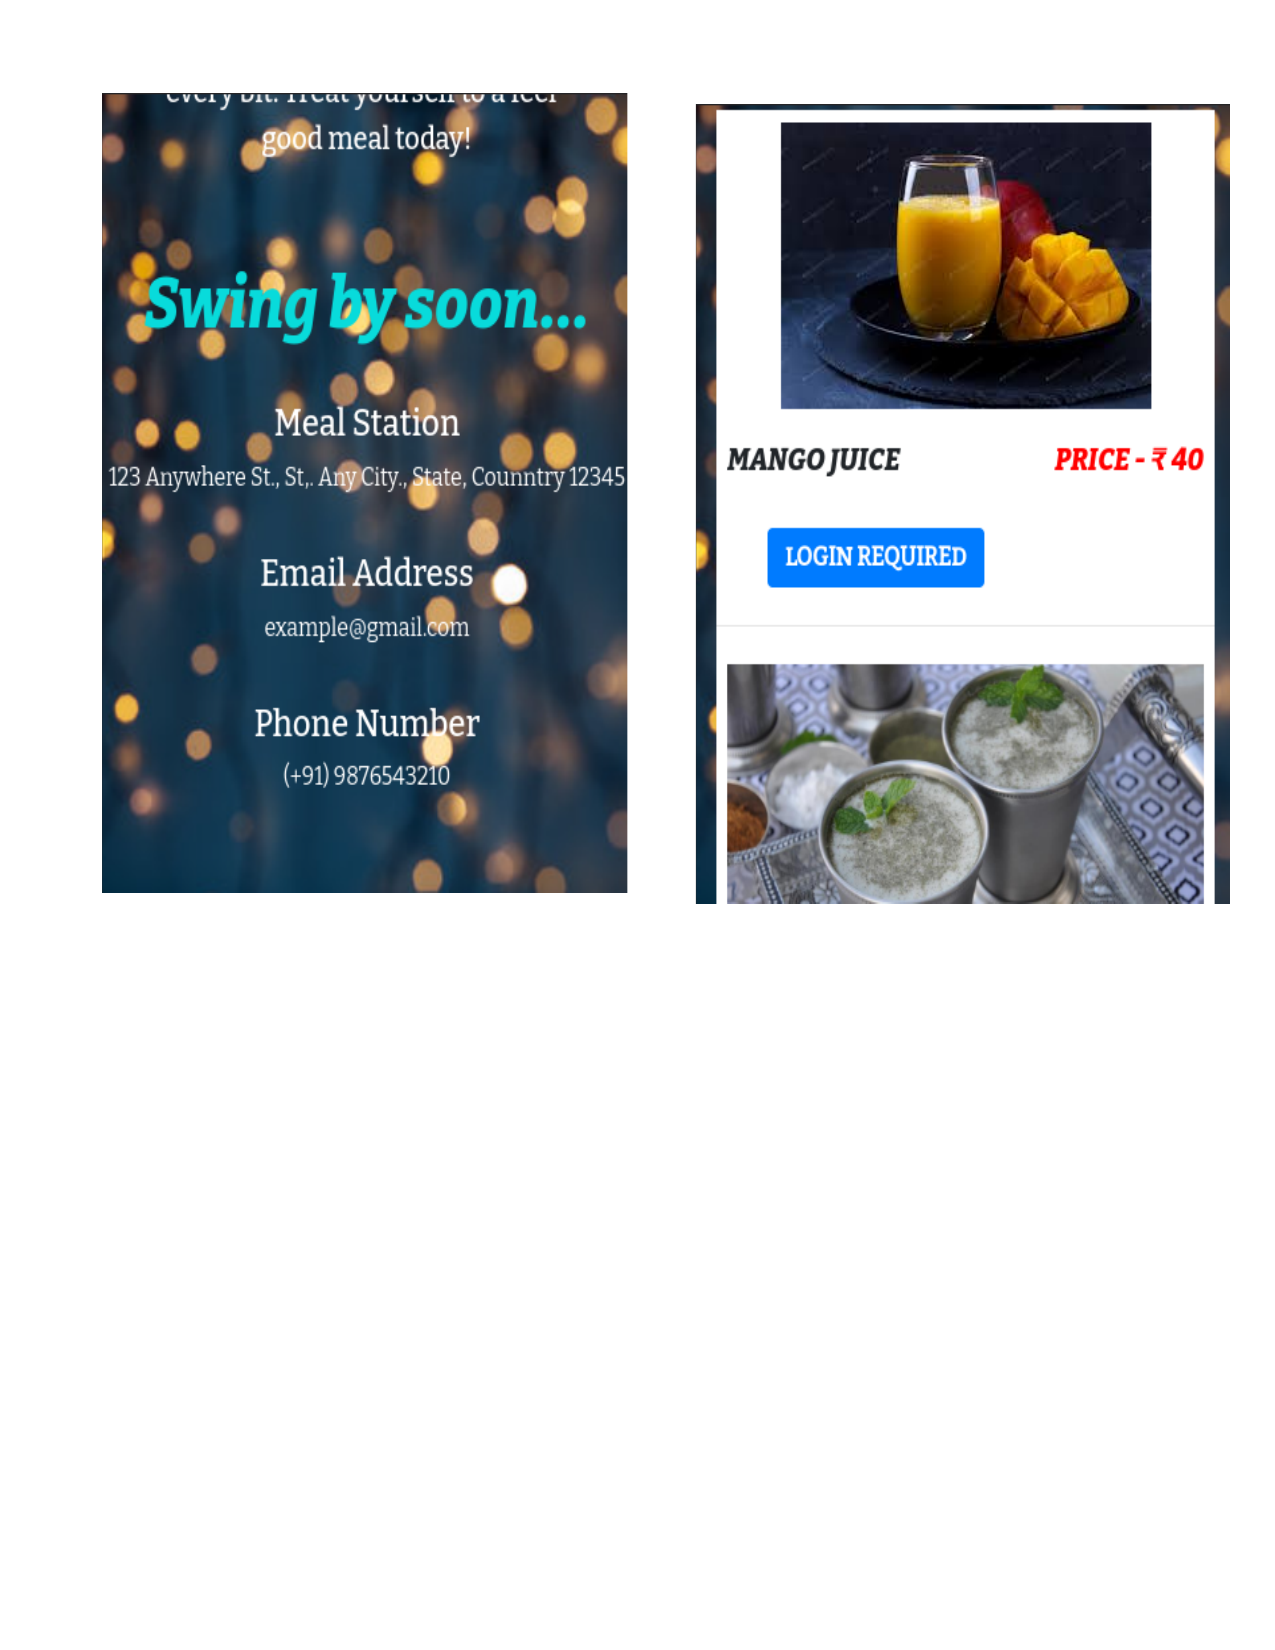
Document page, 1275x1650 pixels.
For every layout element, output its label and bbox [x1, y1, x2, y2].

picture [695, 104, 1230, 904]
picture [102, 93, 628, 893]
